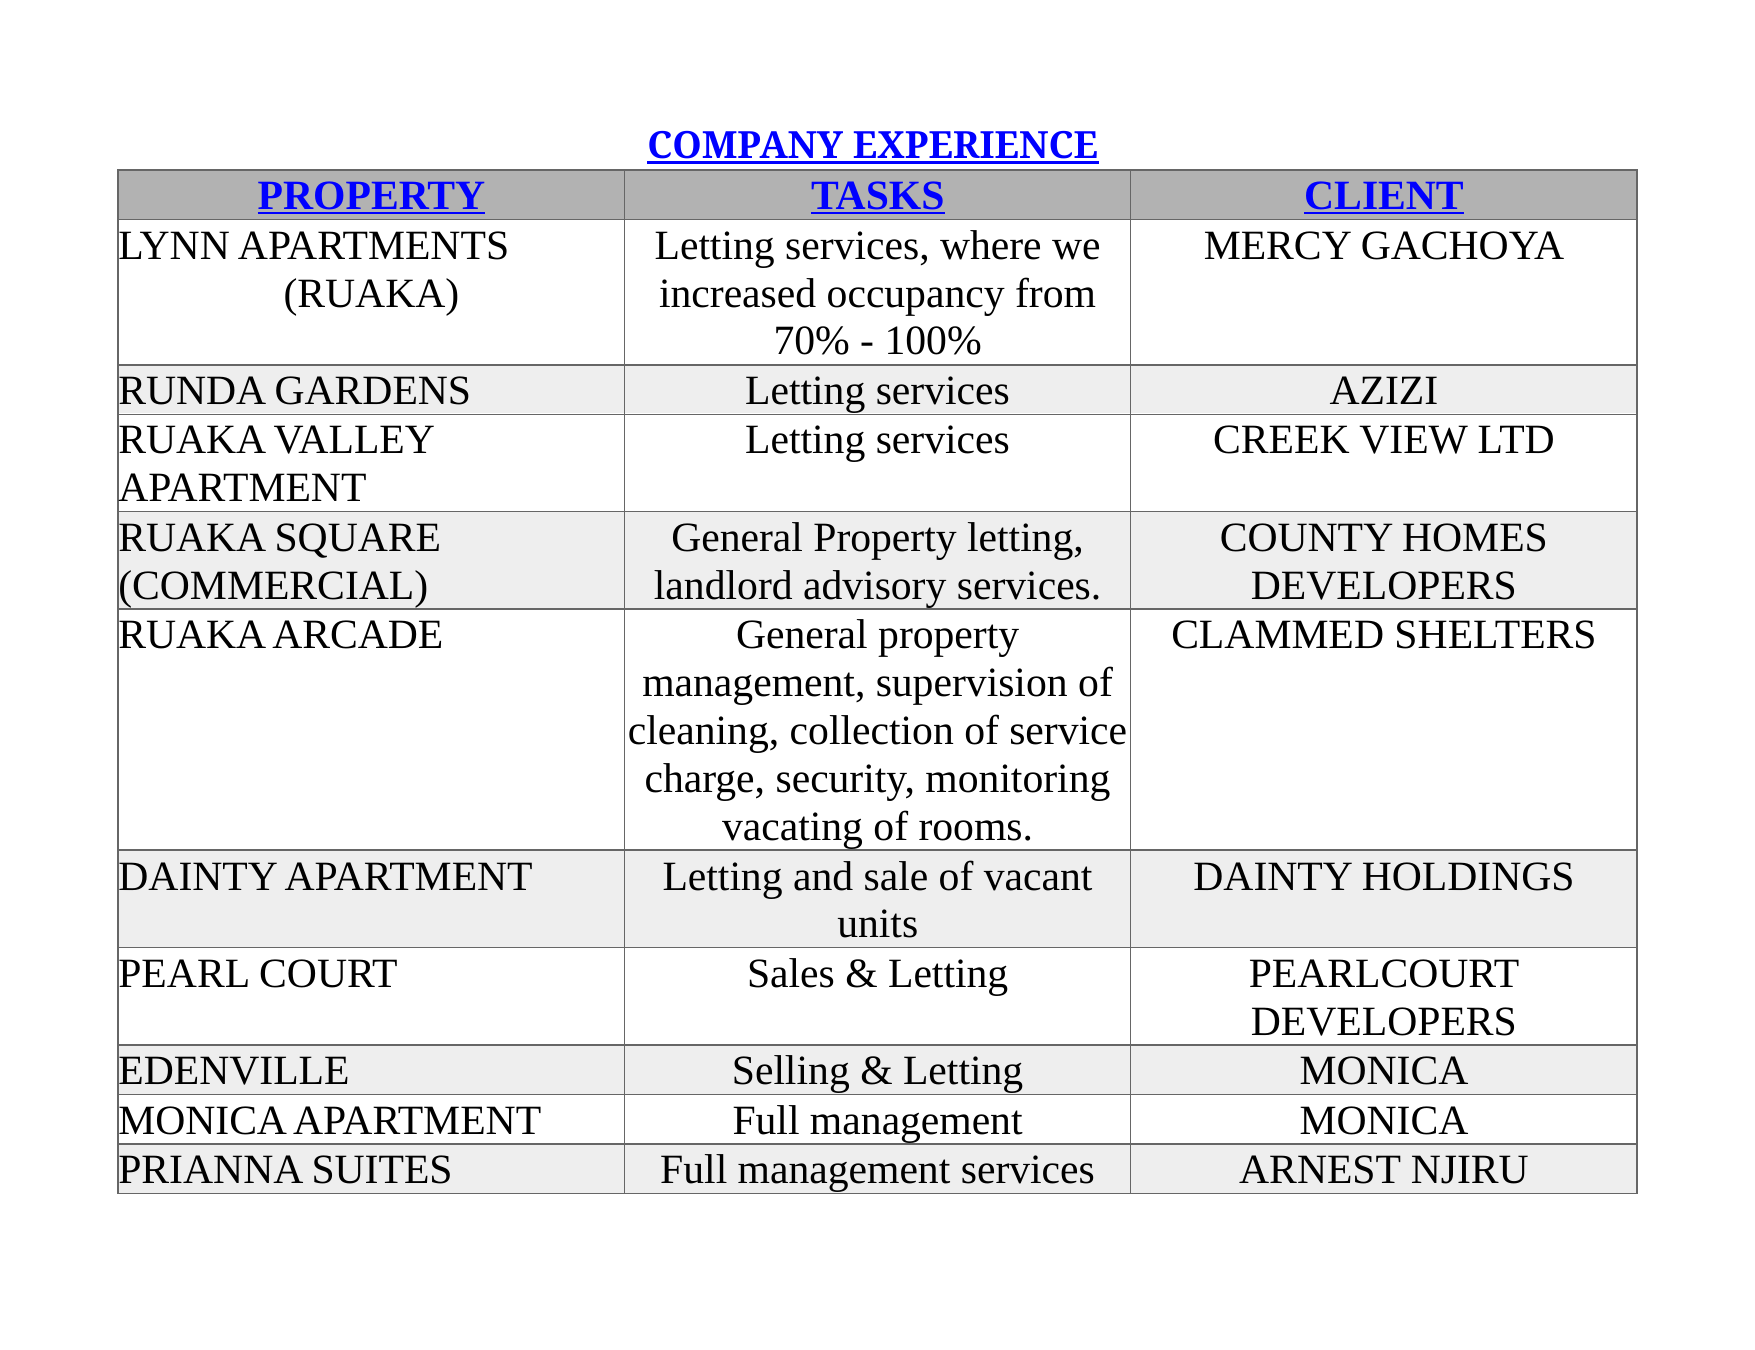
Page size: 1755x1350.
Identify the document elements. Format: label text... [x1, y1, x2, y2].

table_cell RUAKA VALLEY APARTMENT [119, 415, 624, 511]
table_header TASKS [625, 171, 1130, 219]
table_cell Full management [625, 1095, 1130, 1143]
table_cell Letting services [625, 415, 1130, 511]
table_cell DAINTY HOLDINGS [1131, 851, 1636, 947]
table_cell RUAKA ARCADE [119, 610, 624, 849]
table_cell RUNDA GARDENS [119, 366, 624, 413]
table_cell Full management services [625, 1145, 1130, 1193]
table_cell MONICA [1131, 1046, 1636, 1094]
table_cell General property management, supervision of cleaning, collection of service charge, security, monitoring vacating of rooms. [625, 610, 1130, 849]
table_cell PEARLCOURT DEVELOPERS [1131, 948, 1636, 1044]
table_cell Letting services, where we increased occupancy from 70% - 100% [625, 220, 1130, 364]
table_cell RUAKA SQUARE (COMMERCIAL) [119, 512, 624, 608]
table_cell Letting and sale of vacant units [625, 851, 1130, 947]
table_cell MONICA [1131, 1095, 1636, 1143]
table_cell LYNN APARTMENTS (RUAKA) [119, 220, 624, 364]
table_cell CLAMMED SHELTERS [1131, 610, 1636, 849]
table_cell PEARL COURT [119, 948, 624, 1044]
table_cell AZIZI [1131, 366, 1636, 413]
table_cell Letting services [625, 366, 1130, 413]
table_cell COUNTY HOMES DEVELOPERS [1131, 512, 1636, 608]
text COMPANY EXPERIENCE [118, 118, 1637, 169]
table_cell PRIANNA SUITES [119, 1145, 624, 1193]
table_cell Sales & Letting [625, 948, 1130, 1044]
table_cell General Property letting, landlord advisory services. [625, 512, 1130, 608]
table_header CLIENT [1131, 171, 1636, 219]
table_cell DAINTY APARTMENT [119, 851, 624, 947]
table_cell MONICA APARTMENT [119, 1095, 624, 1143]
table_header PROPERTY [119, 171, 624, 219]
table_cell MERCY GACHOYA [1131, 220, 1636, 364]
table_cell Selling & Letting [625, 1046, 1130, 1094]
table_cell EDENVILLE [119, 1046, 624, 1094]
table_cell CREEK VIEW LTD [1131, 415, 1636, 511]
table_cell ARNEST NJIRU [1131, 1145, 1636, 1193]
